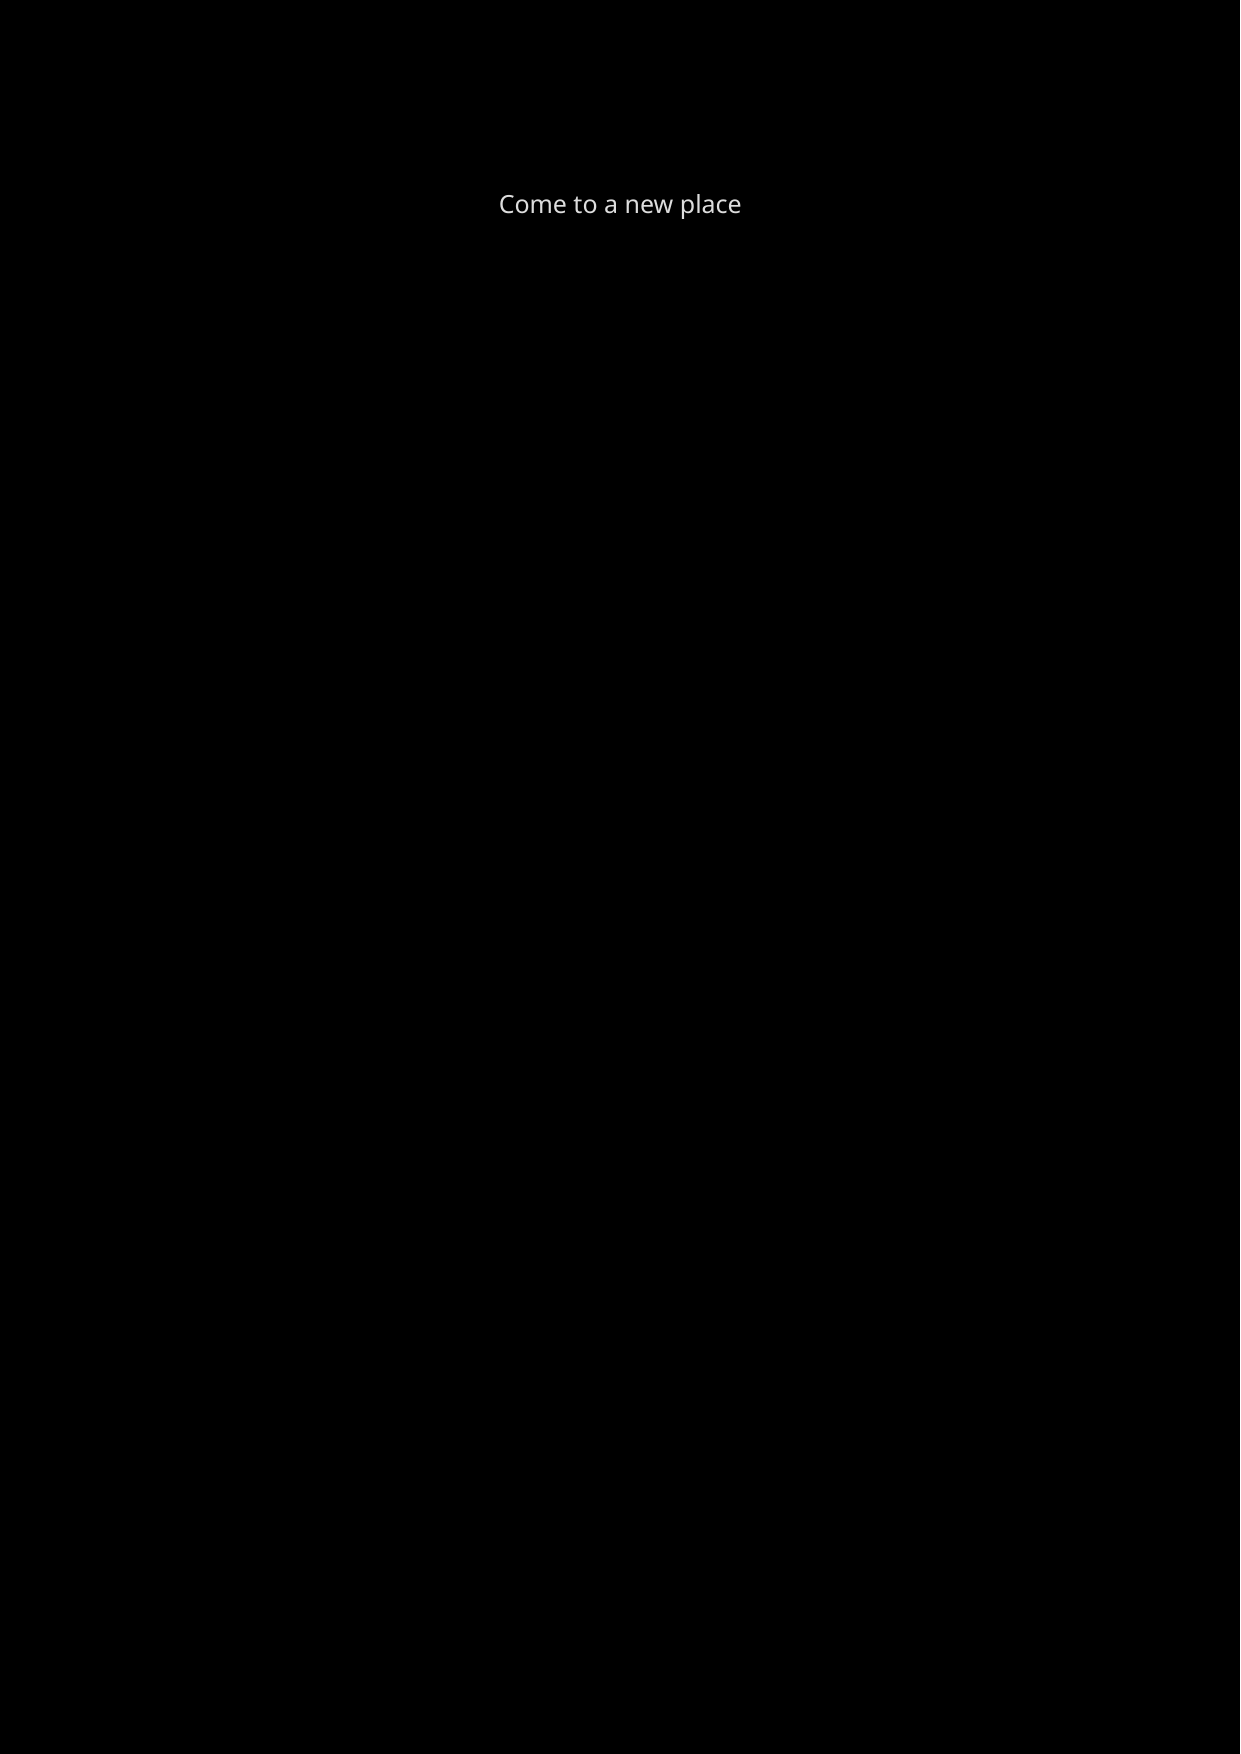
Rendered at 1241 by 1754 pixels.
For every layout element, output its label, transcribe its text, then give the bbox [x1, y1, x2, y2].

text Come to a new place [118, 186, 1122, 220]
